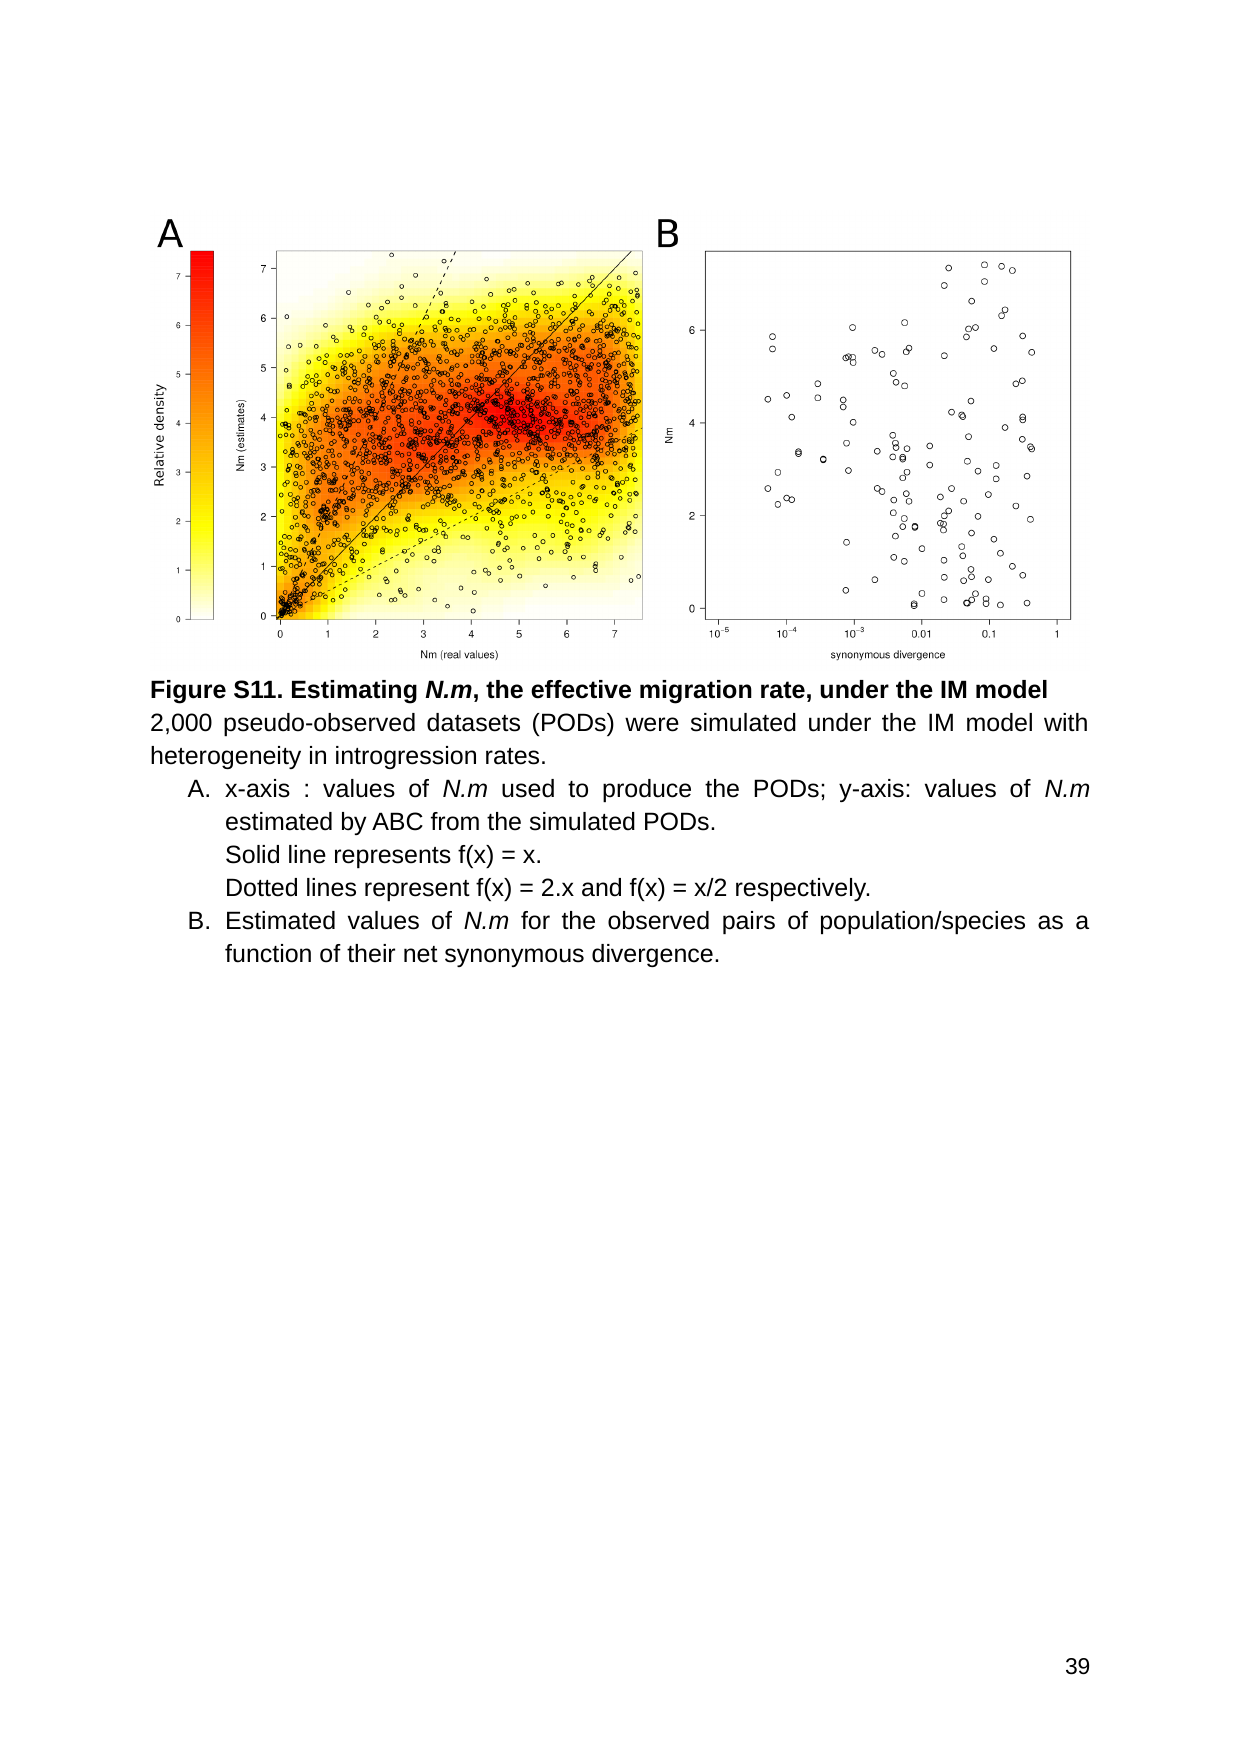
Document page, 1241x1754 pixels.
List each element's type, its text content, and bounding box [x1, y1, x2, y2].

text Solid line represents f(x) = x. [150, 840, 1090, 868]
text 2,000 pseudo-observed datasets (PODs) were simulated under the IM model with heterogeneity in introgression rates. [150, 708, 1090, 769]
picture [150, 210, 1091, 671]
list Estimated values of N.m for the observed pairs of population/species as a function of their net synonymous divergence. [187, 906, 1090, 968]
text Figure S11. Estimating N.m, the effective migration rate, under the IM model [150, 675, 1090, 703]
text Dotted lines represent f(x) = 2.x and f(x) = x/2 respectively. [150, 873, 1090, 902]
list x-axis : values of N.m used to produce the PODs; y-axis: values of N.m estimated by ABC from the simulated PODs. [187, 774, 1090, 836]
